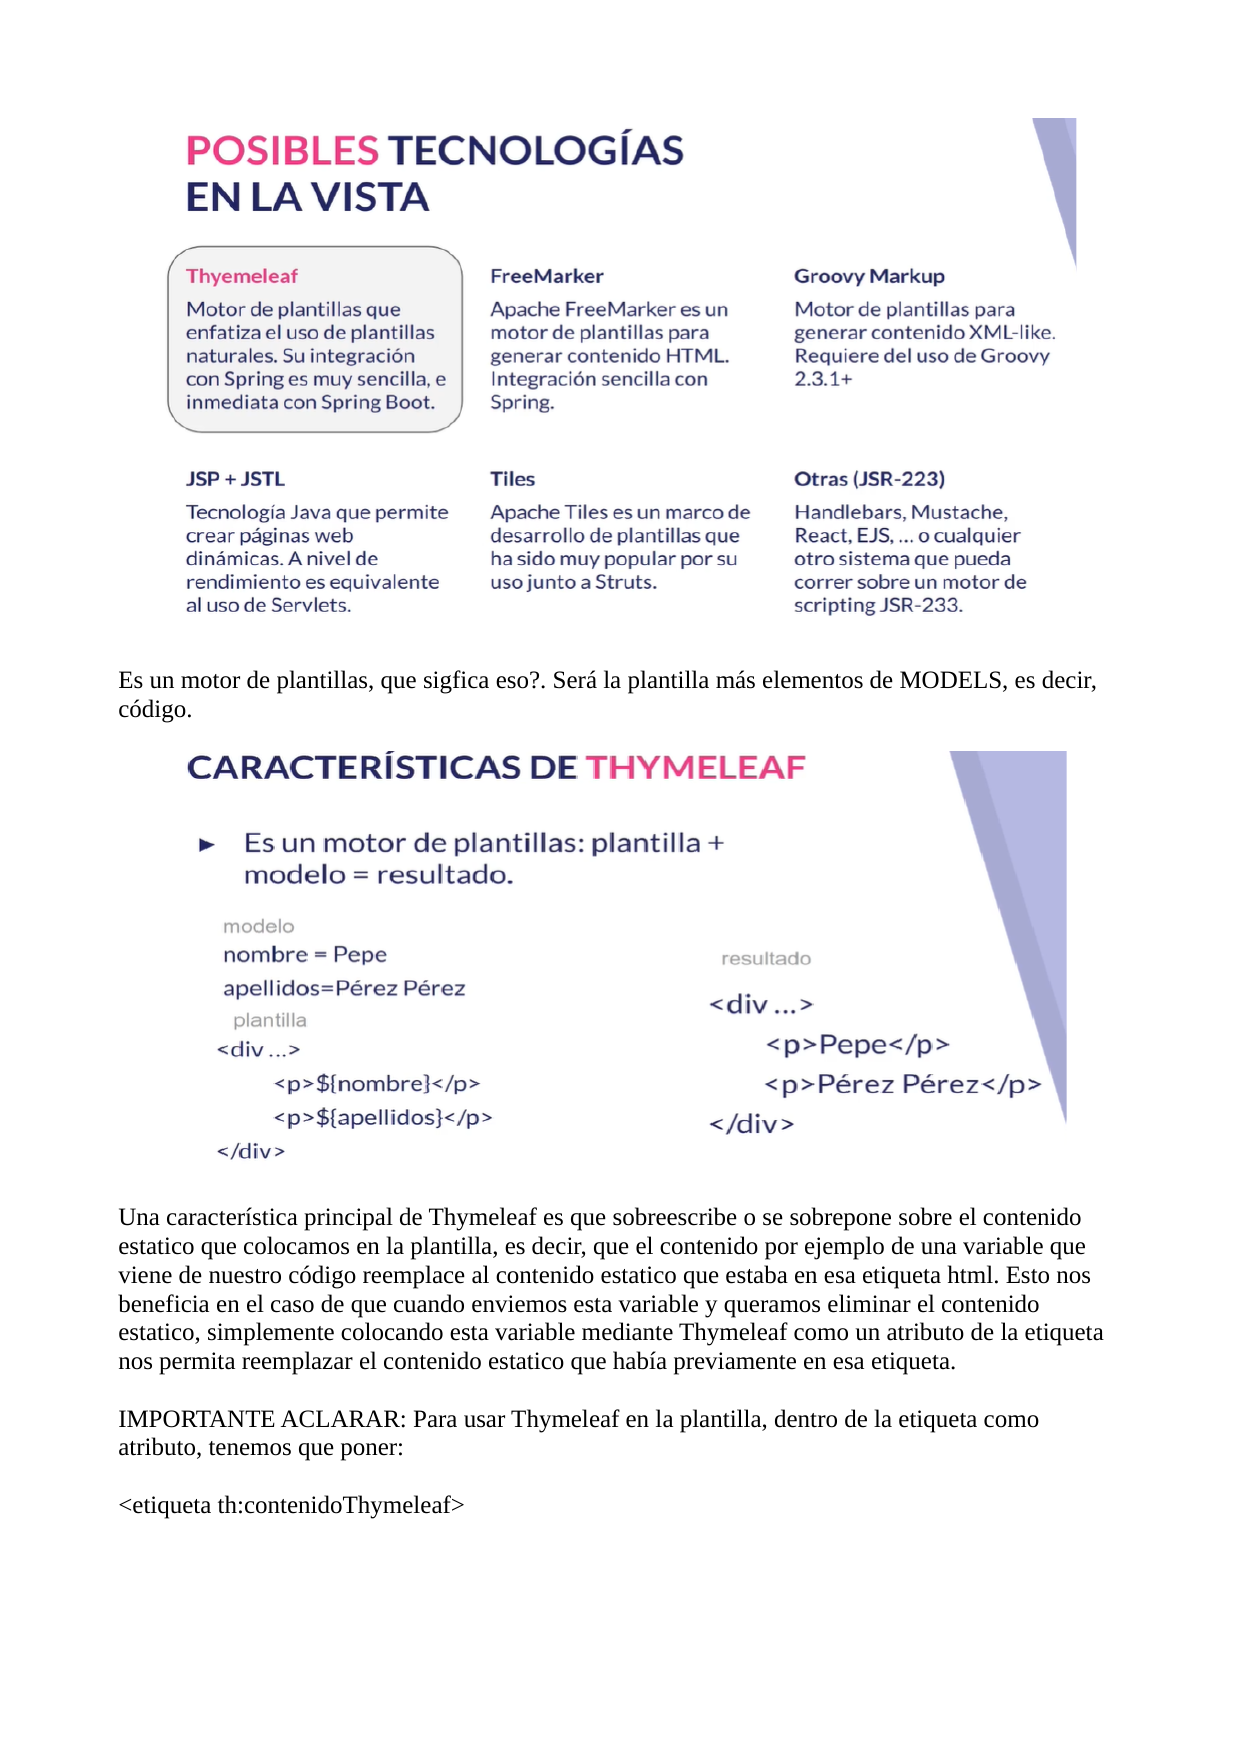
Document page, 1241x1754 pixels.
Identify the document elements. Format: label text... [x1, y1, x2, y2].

text Una característica principal de Thymeleaf es que sobreescribe o se sobrepone sobre el contenido estatico que colocamos en la plantilla, es decir, que el contenido por ejemplo de una variable que viene de nuestro código reemplace al contenido estatico que estaba en esa etiqueta html. Esto nos beneficia en el caso de que cuando enviemos esta variable y queramos eliminar el contenido estatico, simplemente colocando esta variable mediante Thymeleaf como un atributo de la etiqueta nos permita reemplazar el contenido estatico que había previamente en esa etiqueta. [118, 1202, 1122, 1375]
text Es un motor de plantillas, que sigfica eso?. Será la plantilla más elementos de MODELS, es decir, código. [118, 665, 1122, 722]
text IMPORTANTE ACLARAR: Para usar Thymeleaf en la plantilla, dentro de la etiqueta como atributo, tenemos que poner: [118, 1404, 1122, 1461]
text <etiqueta th:contenidoThymeleaf> [118, 1490, 1122, 1519]
